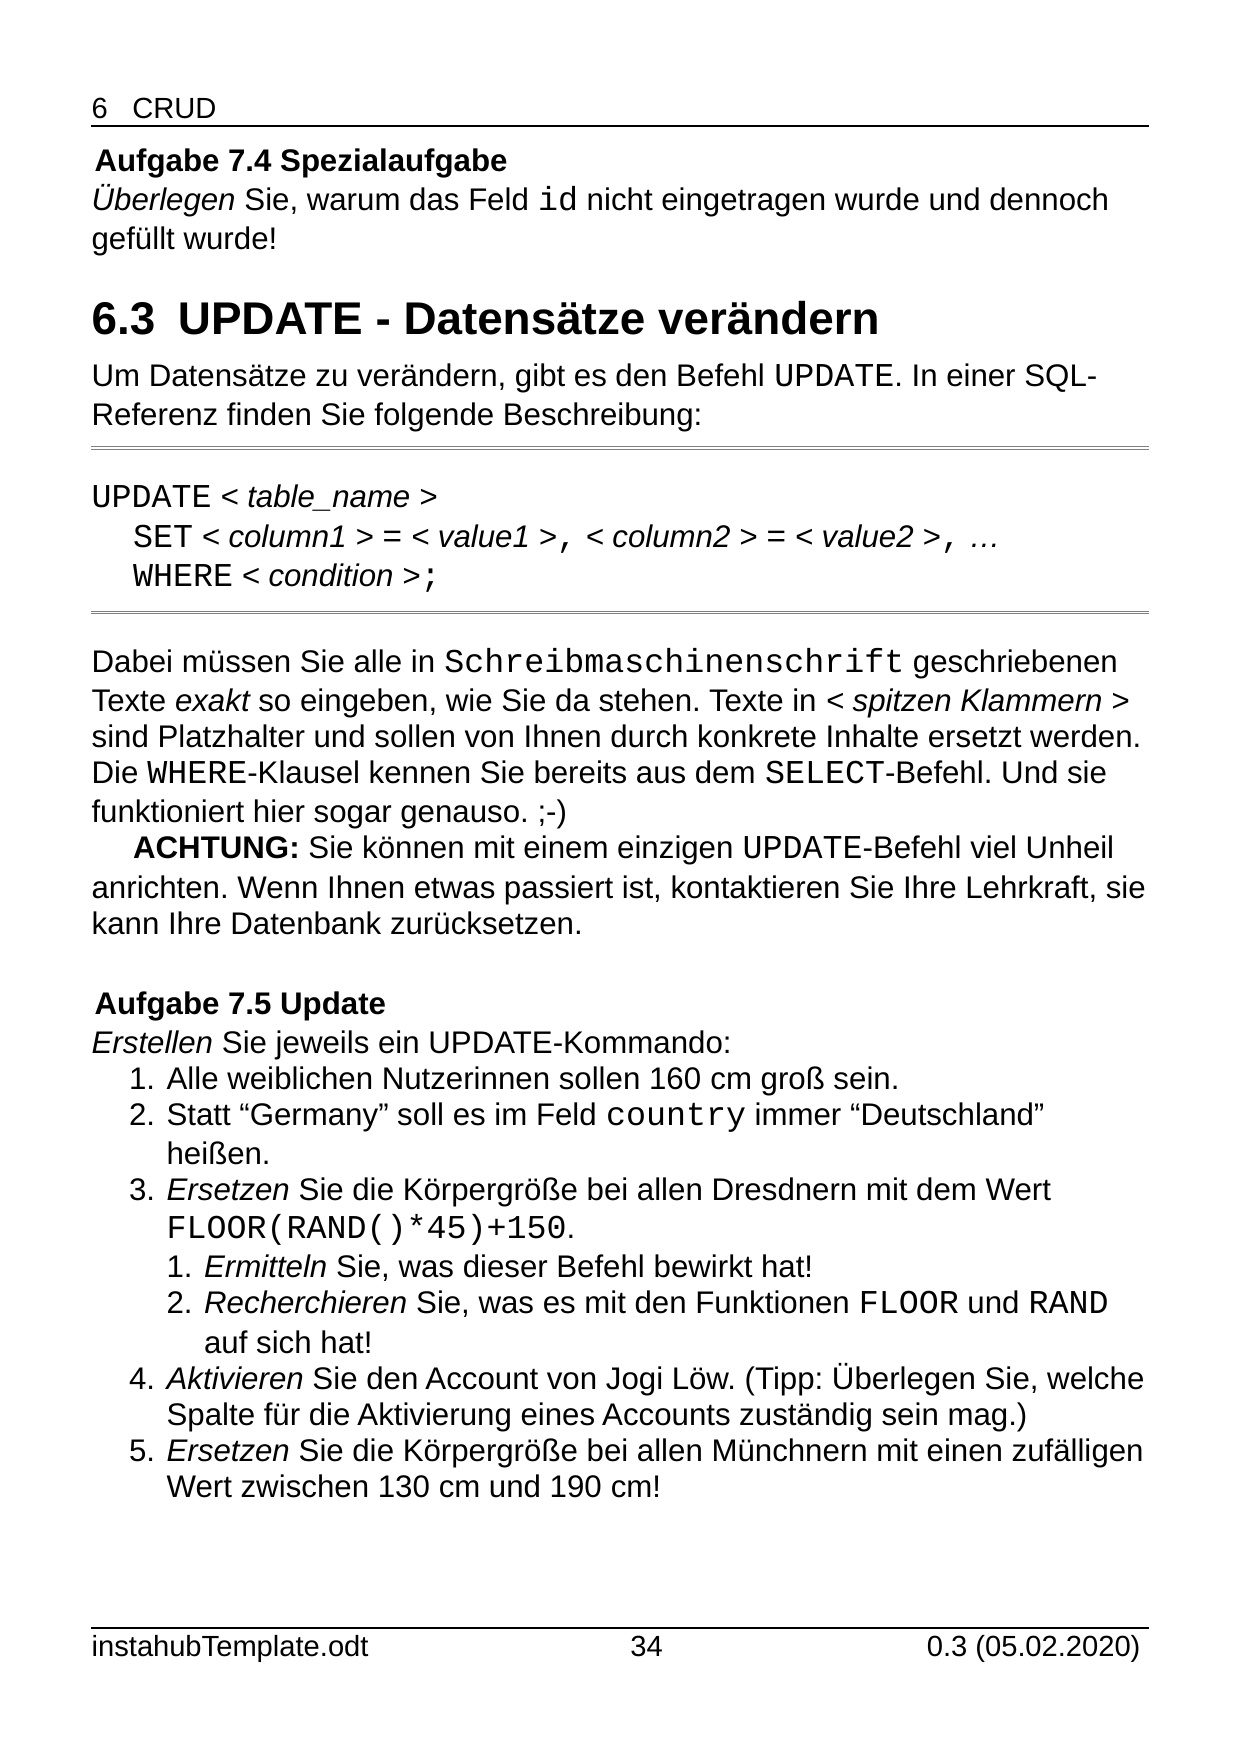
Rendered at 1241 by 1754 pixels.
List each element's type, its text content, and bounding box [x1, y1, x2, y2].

list Ersetzen Sie die Körpergröße bei allen Dresdnern mit dem Wert FLOOR(RAND()*45)+150. [129, 1171, 1149, 1248]
subtitle Aufgabe 7.5 Update [91, 982, 1149, 1024]
subtitle UPDATE - Datensätze verändern [91, 291, 1149, 344]
list Ermitteln Sie, was dieser Befehl bewirkt hat! [166, 1248, 1149, 1284]
text WHERE < condition >; [91, 557, 1149, 597]
list Ersetzen Sie die Körpergröße bei allen Münchnern mit einen zufälligen Wert zwischen 130 cm und 190 cm! [129, 1432, 1149, 1504]
text Dabei müssen Sie alle in Schreibmaschinenschrift geschriebenen Texte exakt so eingeben, wie Sie da stehen. Texte in < spitzen Klammern > sind Platzhalter und sollen von Ihnen durch konkrete Inhalte ersetzt werden. Die WHERE-Klausel kennen Sie bereits aus dem SELECT-Befehl. Und sie funktioniert hier sogar genauso. ;-) [91, 643, 1149, 829]
list Aktivieren Sie den Account von Jogi Löw. (Tipp: Überlegen Sie, welche Spalte für die Aktivierung eines Accounts zuständig sein mag.) [129, 1360, 1149, 1432]
text ACHTUNG: Sie können mit einem einzigen UPDATE-Befehl viel Unheil anrichten. Wenn Ihnen etwas passiert ist, kontaktieren Sie Ihre Lehrkraft, sie kann Ihre Datenbank zurücksetzen. [91, 829, 1149, 941]
text SET < column1 > = < value1 >, < column2 > = < value2 >, … [91, 518, 1149, 557]
list Alle weiblichen Nutzerinnen sollen 160 cm groß sein. [129, 1060, 1149, 1096]
list Recherchieren Sie, was es mit den Funktionen FLOOR und RAND auf sich hat! [166, 1284, 1149, 1360]
text Erstellen Sie jeweils ein UPDATE-Kommando: [91, 1024, 1149, 1060]
text UPDATE < table_name > [91, 478, 1149, 518]
text Um Datensätze zu verändern, gibt es den Befehl UPDATE. In einer SQL-Referenz finden Sie folgende Beschreibung: [91, 357, 1149, 432]
text Überlegen Sie, warum das Feld id nicht eingetragen wurde und dennoch gefüllt wurde! [91, 181, 1149, 256]
subtitle Aufgabe 7.4 Spezialaufgabe [91, 139, 1149, 181]
list Statt “Germany” soll es im Feld country immer “Deutschland” heißen. [129, 1096, 1149, 1171]
